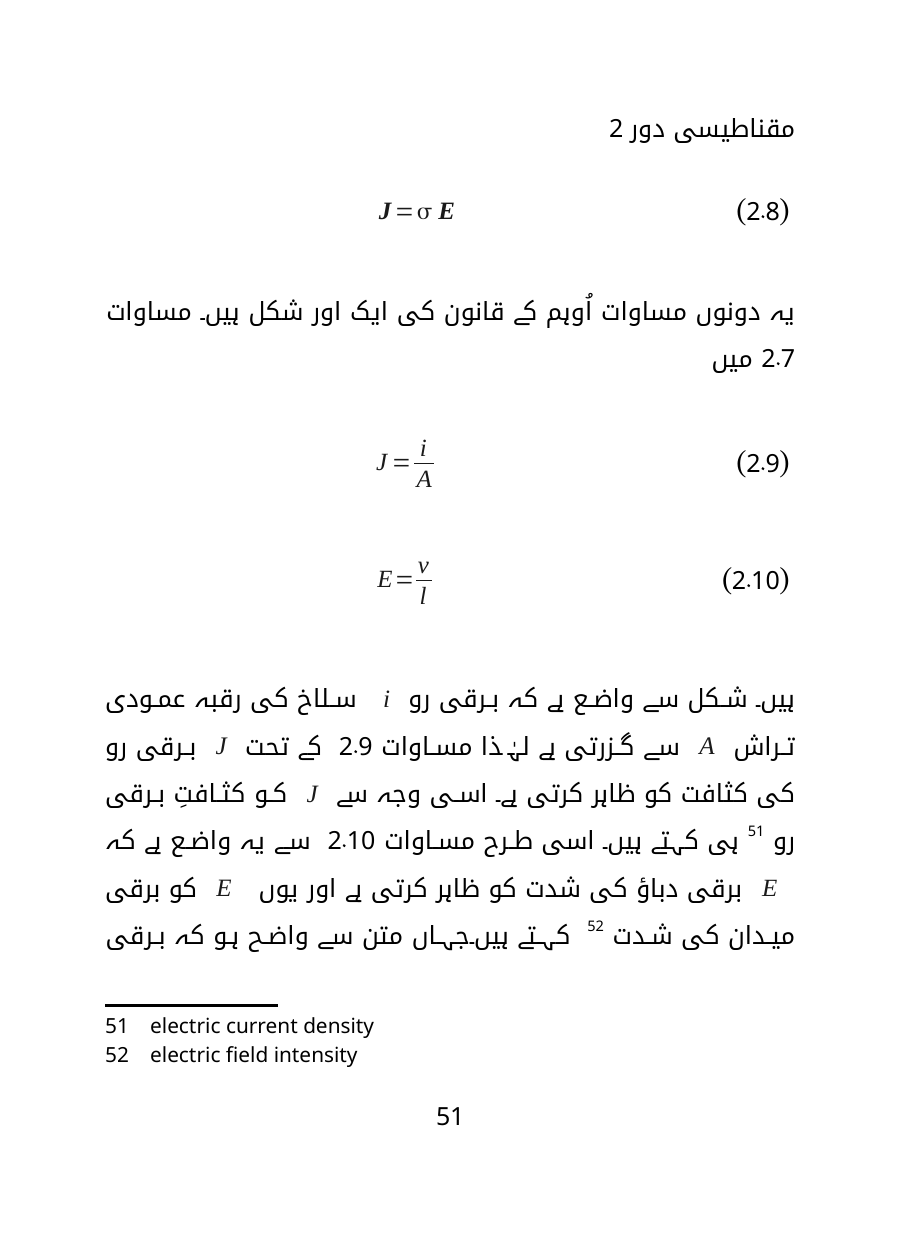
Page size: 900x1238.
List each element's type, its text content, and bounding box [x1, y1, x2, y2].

text electric field intensity [105, 1040, 795, 1068]
text electric current density [105, 1012, 795, 1040]
table_header [105, 429, 696, 512]
text ہیں۔ شکل سے واضع ہے کہ برقی رو سلاخ کی رقبہ عمودی تراشسے گزرتی ہے لہٰذا مساوات 2.9 کے تحتبرقی رو کی کثافت کو ظاہر کرتی ہے۔ اسی وجہ سےکو کثافتِ برقی رو ہی کہتے ہیں۔ اسی طرح مساوات 2.10 سے یہ واضع ہے کہبرقی دباؤ کی شدت کو ظاہر کرتی ہے اور یوں کو برقی میدان کی شدت کہتے ہیں۔جہاں متن سے واضح ہو کہ برقی میدان کی بات ہو رہی ہے وہاں اس نام کو چھوٹا کر کےکو میدانی شدت سے پکارا جاتا ہے۔برقی میدان سے مُراد کسی چارج کے اِردگرد وہ جگہ ہے جس میں اس چارج کا اثر محسوس کیا جاتا ہے۔ [105, 675, 795, 960]
table_header [105, 183, 718, 254]
table_header [105, 546, 696, 629]
table_header (2.8) [718, 183, 795, 254]
table_header (2.10) [696, 546, 795, 629]
text یہ دونوں مساوات اُوہم کے قانون کی ایک اور شکل ہیں۔ مساوات 2.7 میں [105, 288, 795, 383]
table_header (2.9) [696, 429, 795, 512]
